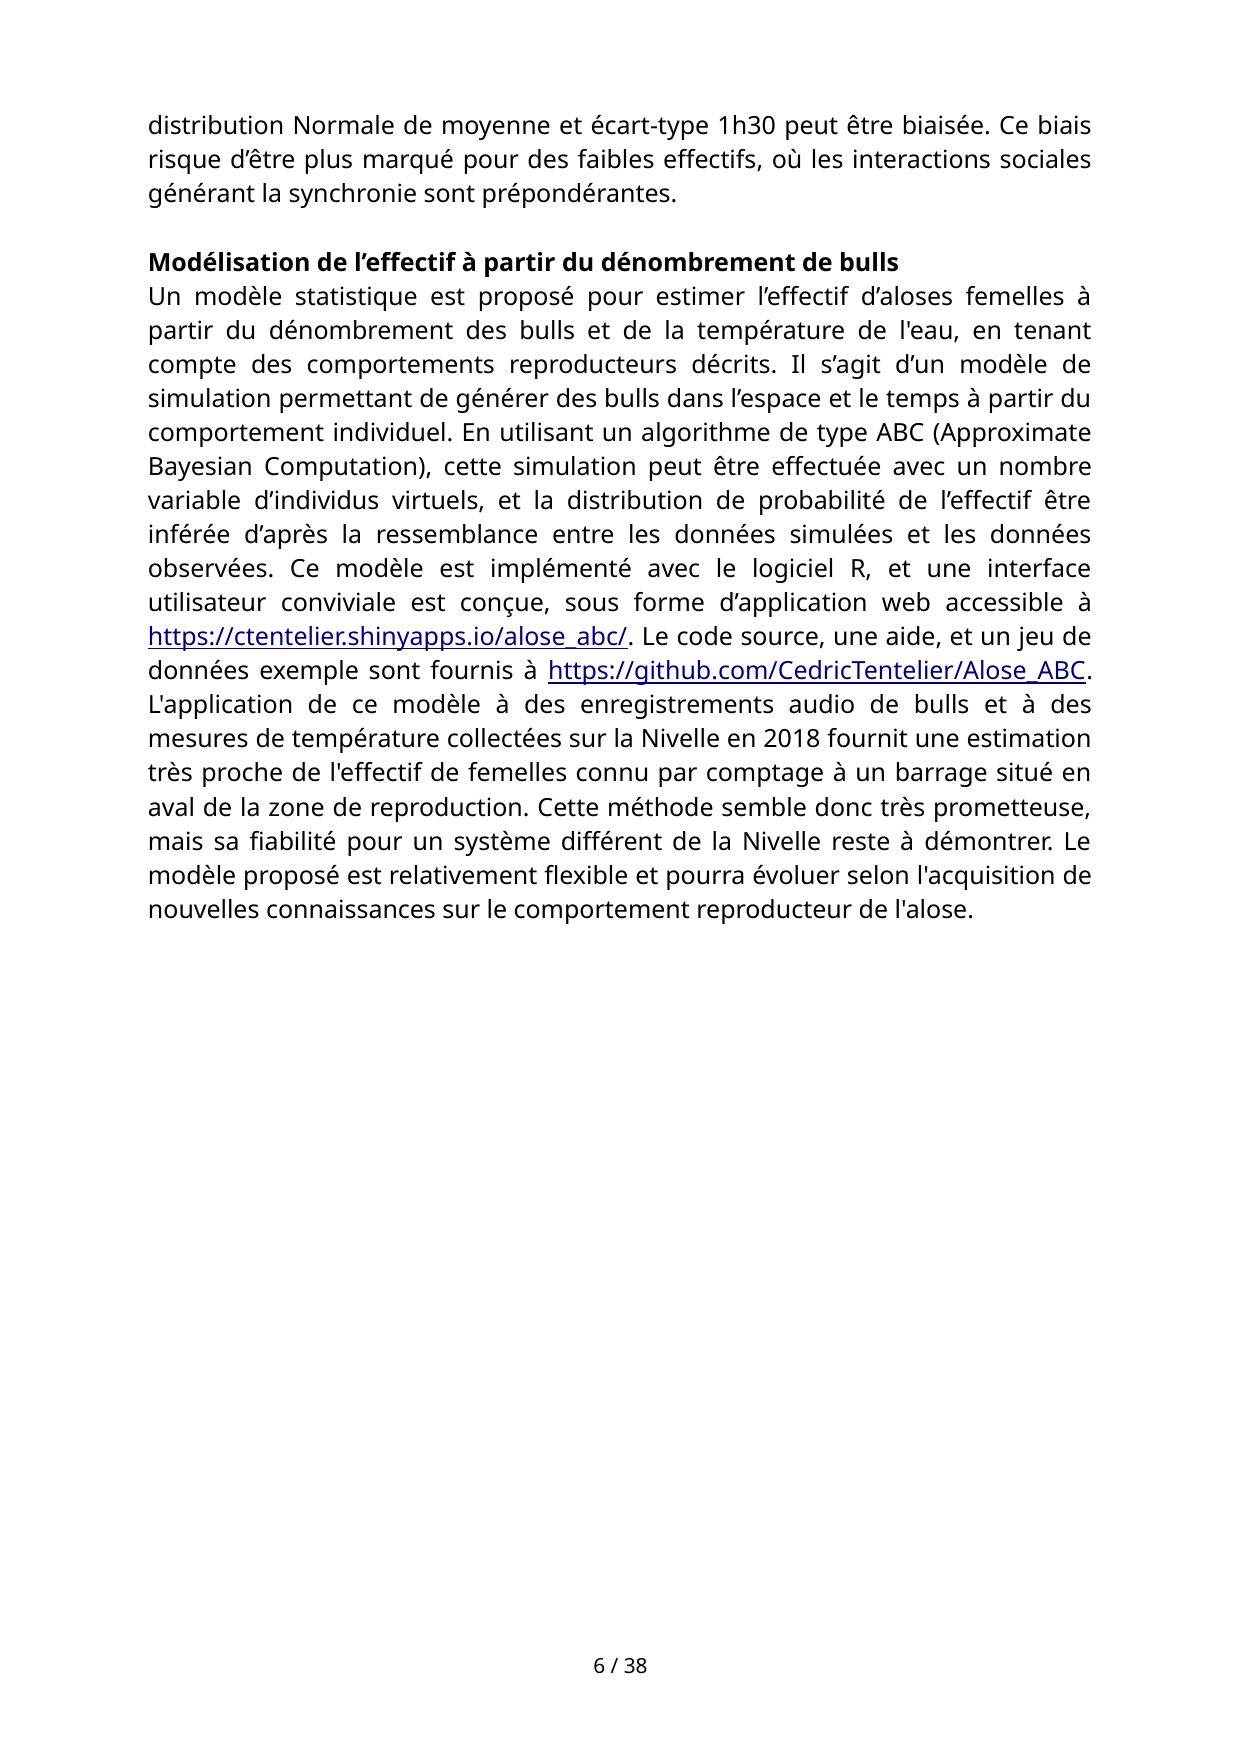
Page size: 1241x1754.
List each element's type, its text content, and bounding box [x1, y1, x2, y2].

text Modélisation de l’effectif à partir du dénombrement de bulls [148, 244, 1093, 278]
text Un modèle statistique est proposé pour estimer l’effectif d’aloses femelles à partir du dénombrement des bulls et de la température de l'eau, en tenant compte des comportements reproducteurs décrits. Il s’agit d’un modèle de simulation permettant de générer des bulls dans l’espace et le temps à partir du comportement individuel. En utilisant un algorithme de type ABC (Approximate Bayesian Computation), cette simulation peut être effectuée avec un nombre variable d’individus virtuels, et la distribution de probabilité de l’effectif être inférée d’après la ressemblance entre les données simulées et les données observées. Ce modèle est implémenté avec le logiciel R, et une interface utilisateur conviviale est conçue, sous forme d’application web accessible à https://ctentelier.shinyapps.io/alose_abc/. Le code source, une aide, et un jeu de données exemple sont fournis à https://github.com/CedricTentelier/Alose_ABC. L'application de ce modèle à des enregistrements audio de bulls et à des mesures de température collectées sur la Nivelle en 2018 fournit une estimation très proche de l'effectif de femelles connu par comptage à un barrage situé en aval de la zone de reproduction. Cette méthode semble donc très prometteuse, mais sa fiabilité pour un système différent de la Nivelle reste à démontrer. Le modèle proposé est relativement flexible et pourra évoluer selon l'acquisition de nouvelles connaissances sur le comportement reproducteur de l'alose. [148, 278, 1093, 925]
text distribution Normale de moyenne et écart-type 1h30 peut être biaisée. Ce biais risque d’être plus marqué pour des faibles effectifs, où les interactions sociales générant la synchronie sont prépondérantes. [148, 108, 1093, 210]
